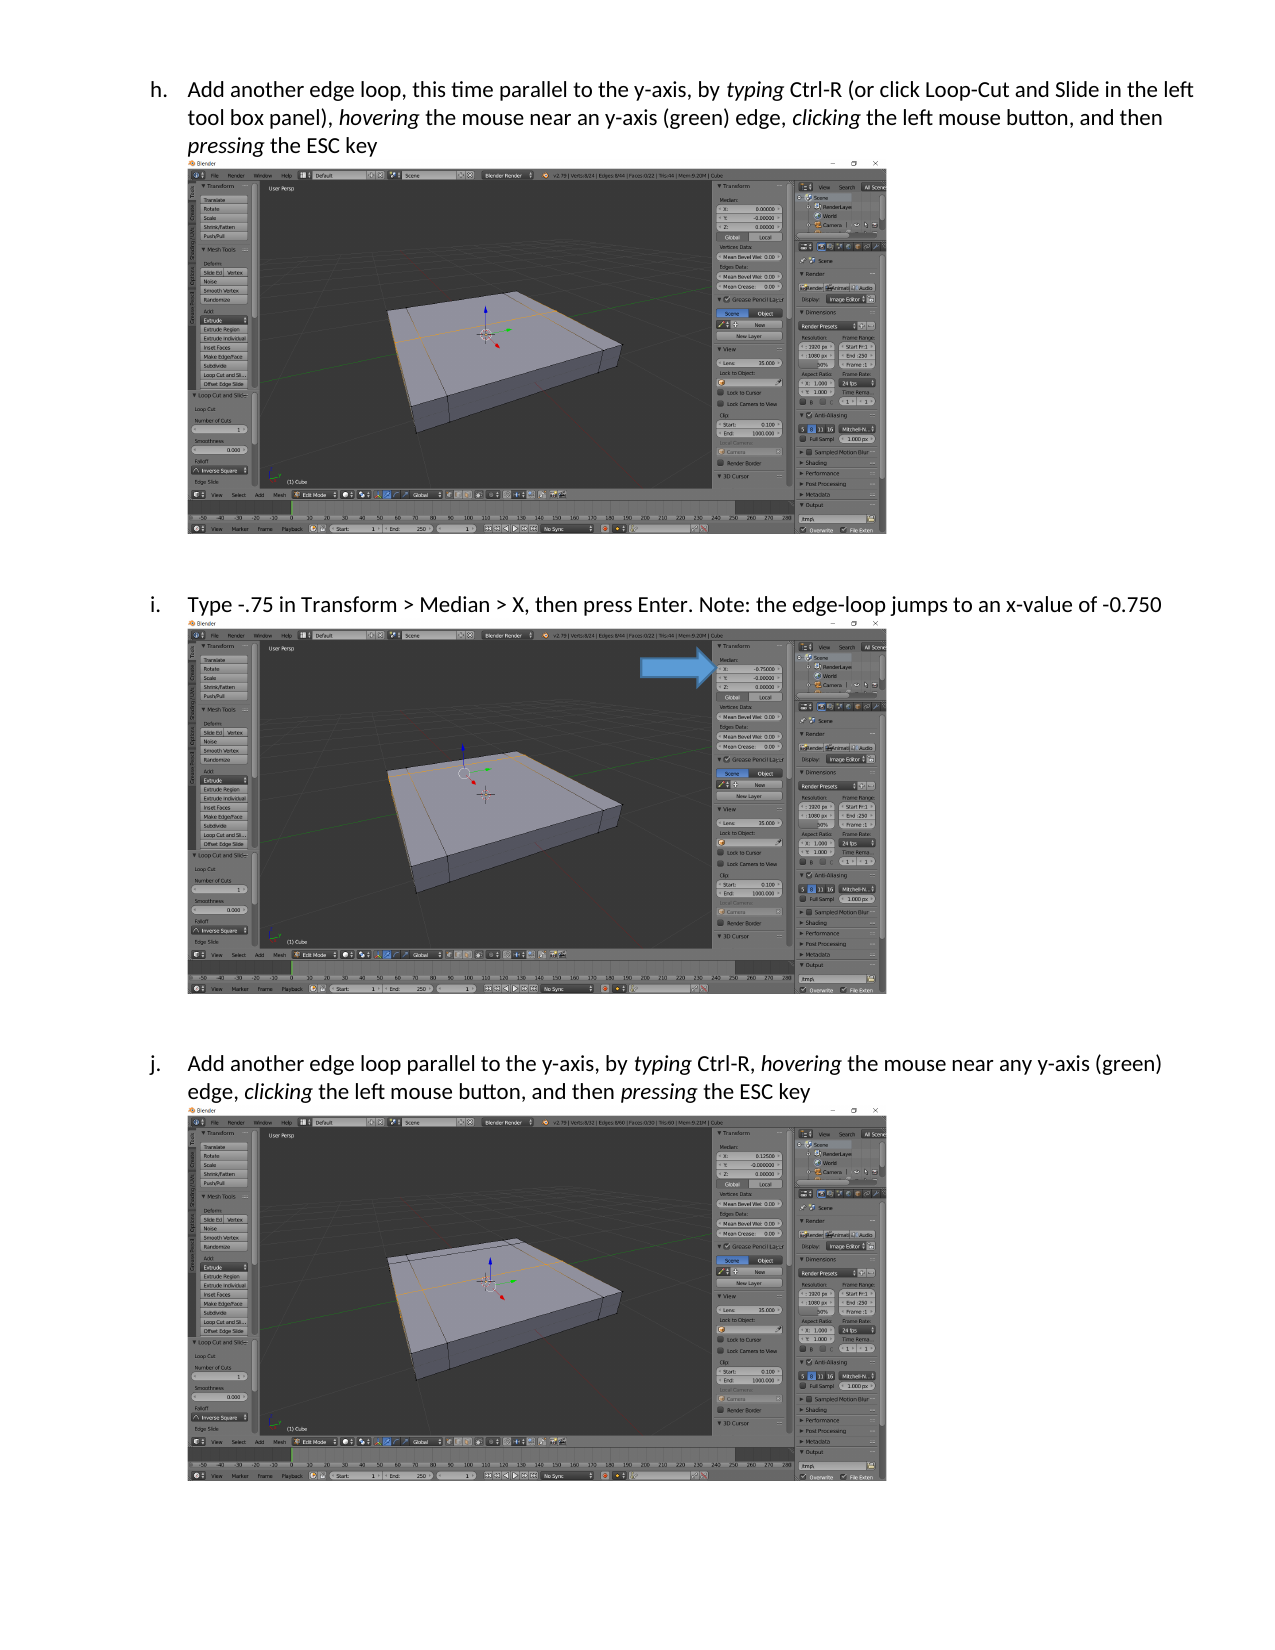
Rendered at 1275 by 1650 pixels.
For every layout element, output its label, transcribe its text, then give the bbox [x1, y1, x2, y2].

list Add another edge loop, this time parallel to the y-axis, by typing Ctrl-R (or click Loop-Cut and Slide in the left tool box panel), hovering the mouse near an y-axis (green) edge, clicking the left mouse button, and then pressing the ESC key [150, 75, 1200, 590]
list Type -.75 in Transform > Median > X, then press Enter. Note: the edge-loop jumps to an x-value of -0.750 [150, 590, 1200, 1049]
list Add another edge loop parallel to the y-axis, by typing Ctrl-R, hovering the mouse near any y-axis (green) edge, clicking the left mouse button, and then pressing the ESC key [150, 1049, 1200, 1508]
